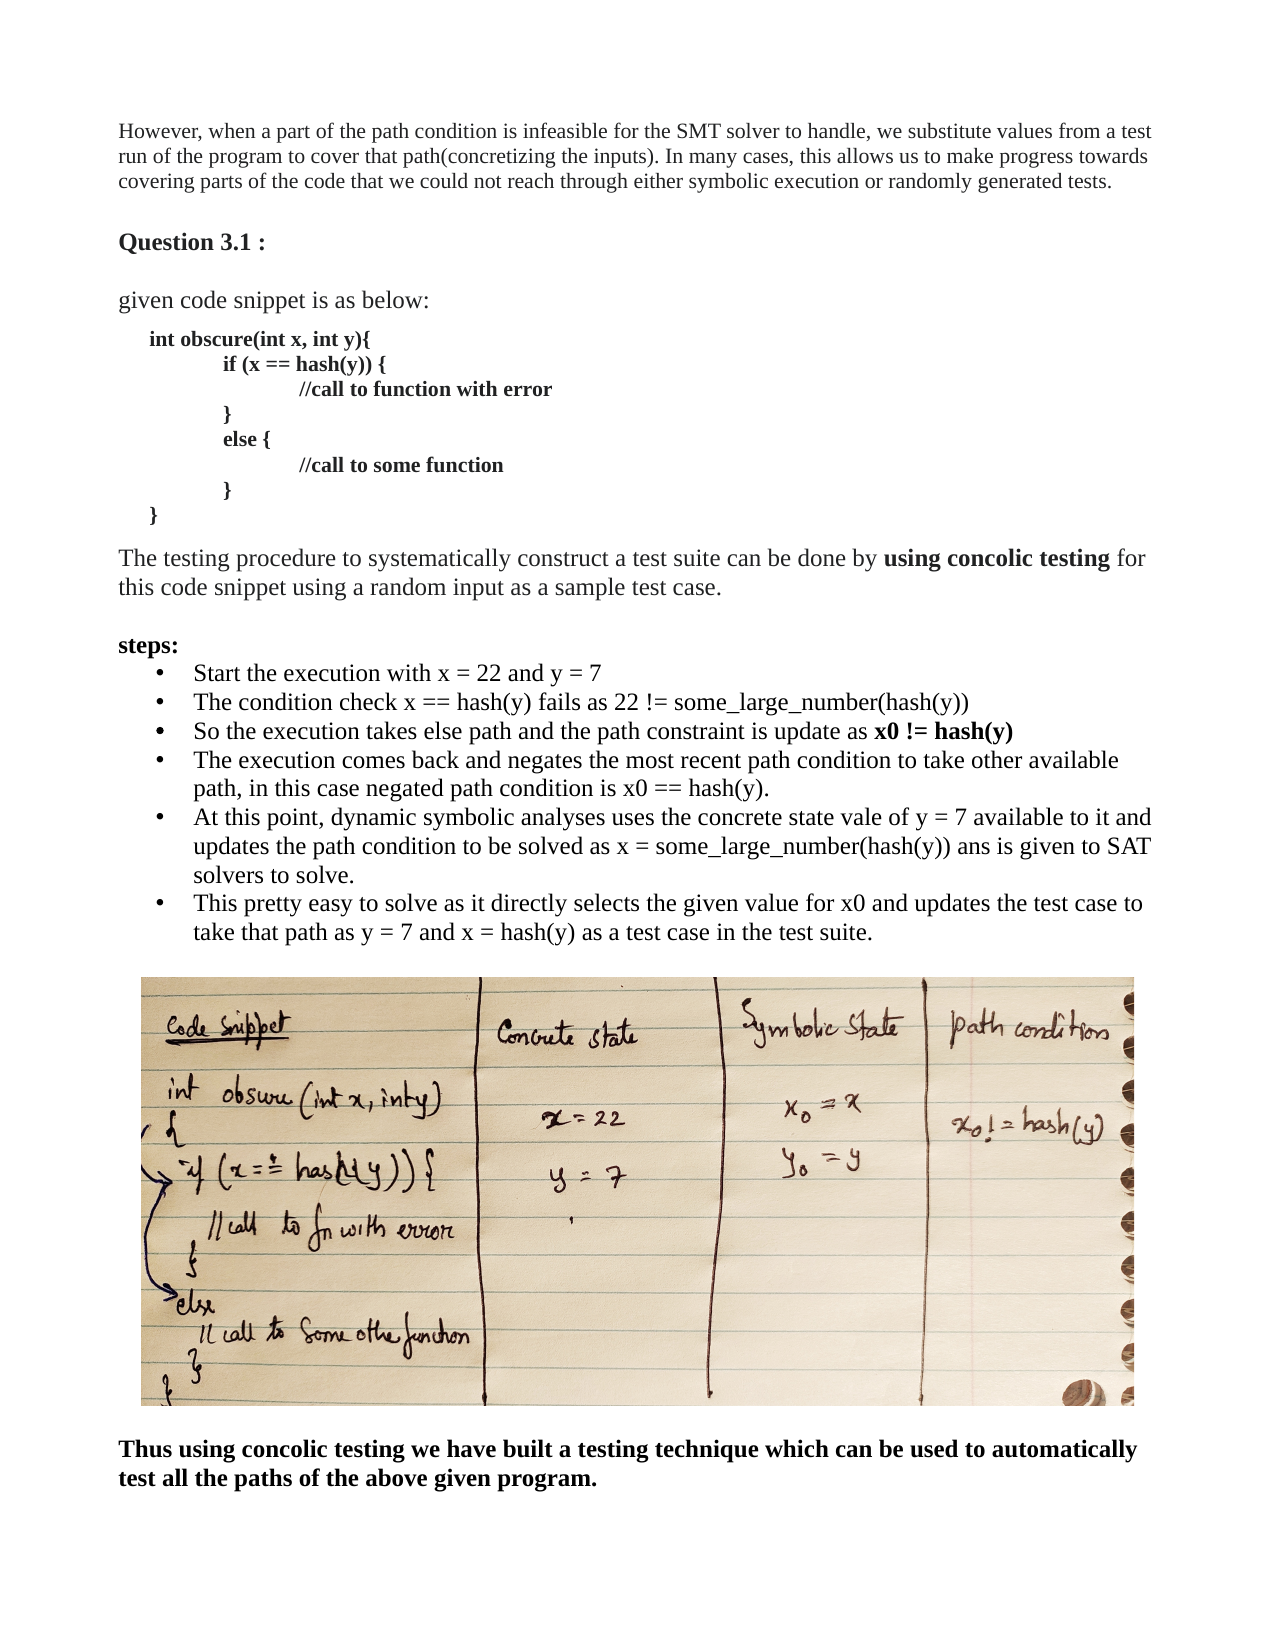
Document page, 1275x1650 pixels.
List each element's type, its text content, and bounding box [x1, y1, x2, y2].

text given code snippet is as below: [118, 256, 1157, 313]
text However, when a part of the path condition is infeasible for the SMT solver to handle, we substitute values from a test run of the program to cover that path(concretizing the inputs). In many cases, this allows us to make progress towards covering parts of the code that we could not reach through either symbolic execution or randomly generated tests. [118, 118, 1157, 194]
text Thus using concolic testing we have built a testing technique which can be used to automatically test all the paths of the above given program. [118, 1434, 1157, 1492]
picture [141, 977, 1135, 1406]
list The execution comes back and negates the most recent path condition to take other available path, in this case negated path condition is x0 == hash(y). [156, 745, 1157, 802]
list At this point, dynamic symbolic analyses uses the concrete state vale of y = 7 available to it and updates the path condition to be solved as x = some_large_number(hash(y)) ans is given to SAT solvers to solve. [156, 802, 1157, 888]
list The condition check x == hash(y) fails as 22 != some_large_number(hash(y)) [156, 687, 1157, 716]
text Question 3.1 : [118, 194, 1157, 256]
text The testing procedure to systematically construct a test suite can be done by using concolic testing for this code snippet using a random input as a sample test case. [118, 543, 1157, 601]
list This pretty easy to solve as it directly selects the given value for x0 and updates the test case to take that path as y = 7 and x = hash(y) as a test case in the test suite. [156, 888, 1157, 946]
list Start the execution with x = 22 and y = 7 [156, 658, 1157, 687]
list So the execution takes else path and the path constraint is update as x0 != hash(y) [156, 716, 1157, 745]
text steps: [118, 630, 1157, 658]
